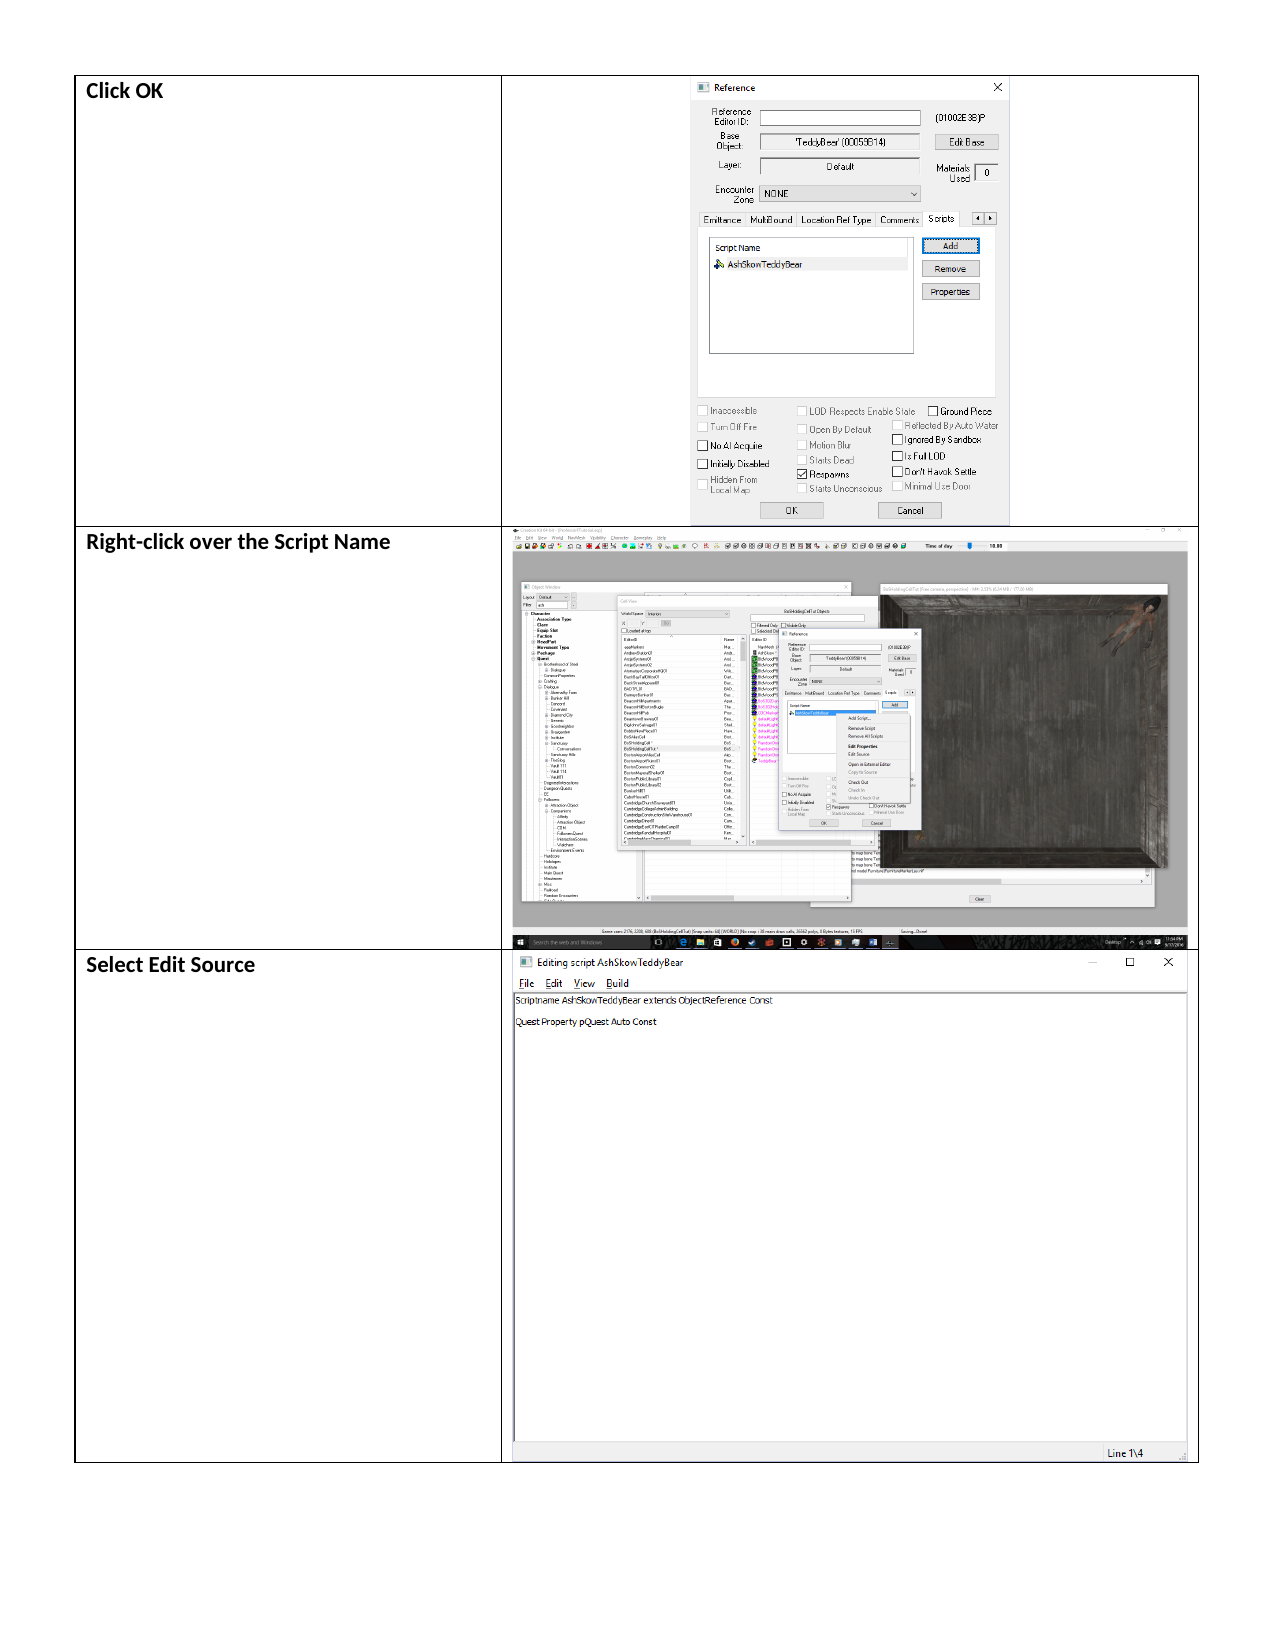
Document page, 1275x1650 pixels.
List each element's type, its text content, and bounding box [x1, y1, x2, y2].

table_cell Click OK [76, 76, 501, 526]
table_cell [1010, 76, 1198, 526]
table_cell [502, 76, 690, 526]
table_cell [502, 527, 512, 949]
table_cell [502, 950, 512, 1462]
table_cell [1188, 527, 1198, 949]
table_cell [1188, 950, 1198, 1462]
table_cell Right-click over the Script Name [76, 527, 501, 949]
table_cell Select Edit Source [76, 950, 501, 1462]
